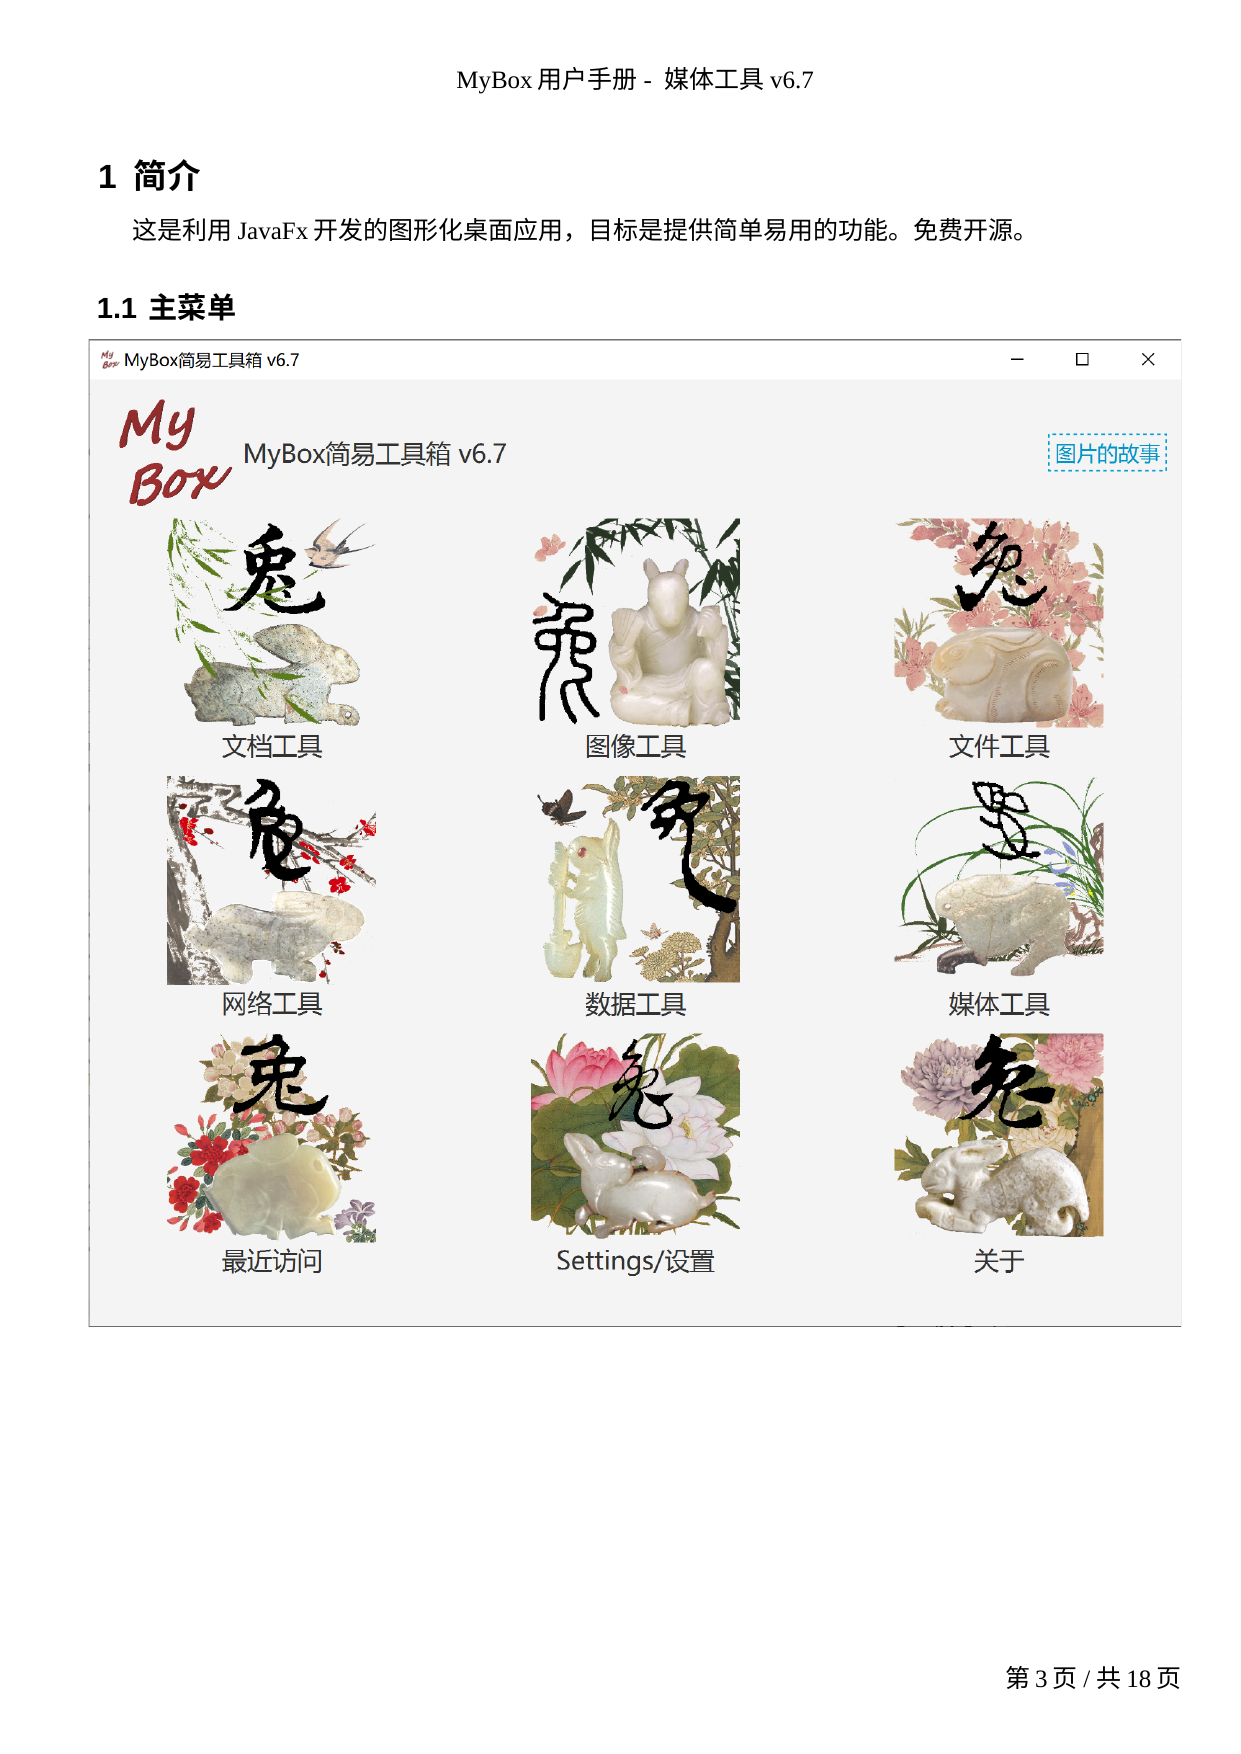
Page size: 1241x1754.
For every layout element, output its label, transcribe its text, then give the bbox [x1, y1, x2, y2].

picture [88, 339, 1182, 1327]
text 这是利用JavaFx开发的图形化桌面应用，目标是提供简单易用的功能。免费开源。 [88, 211, 1181, 247]
subtitle 主菜单 [88, 284, 1181, 327]
subtitle 简介 [88, 150, 1181, 198]
